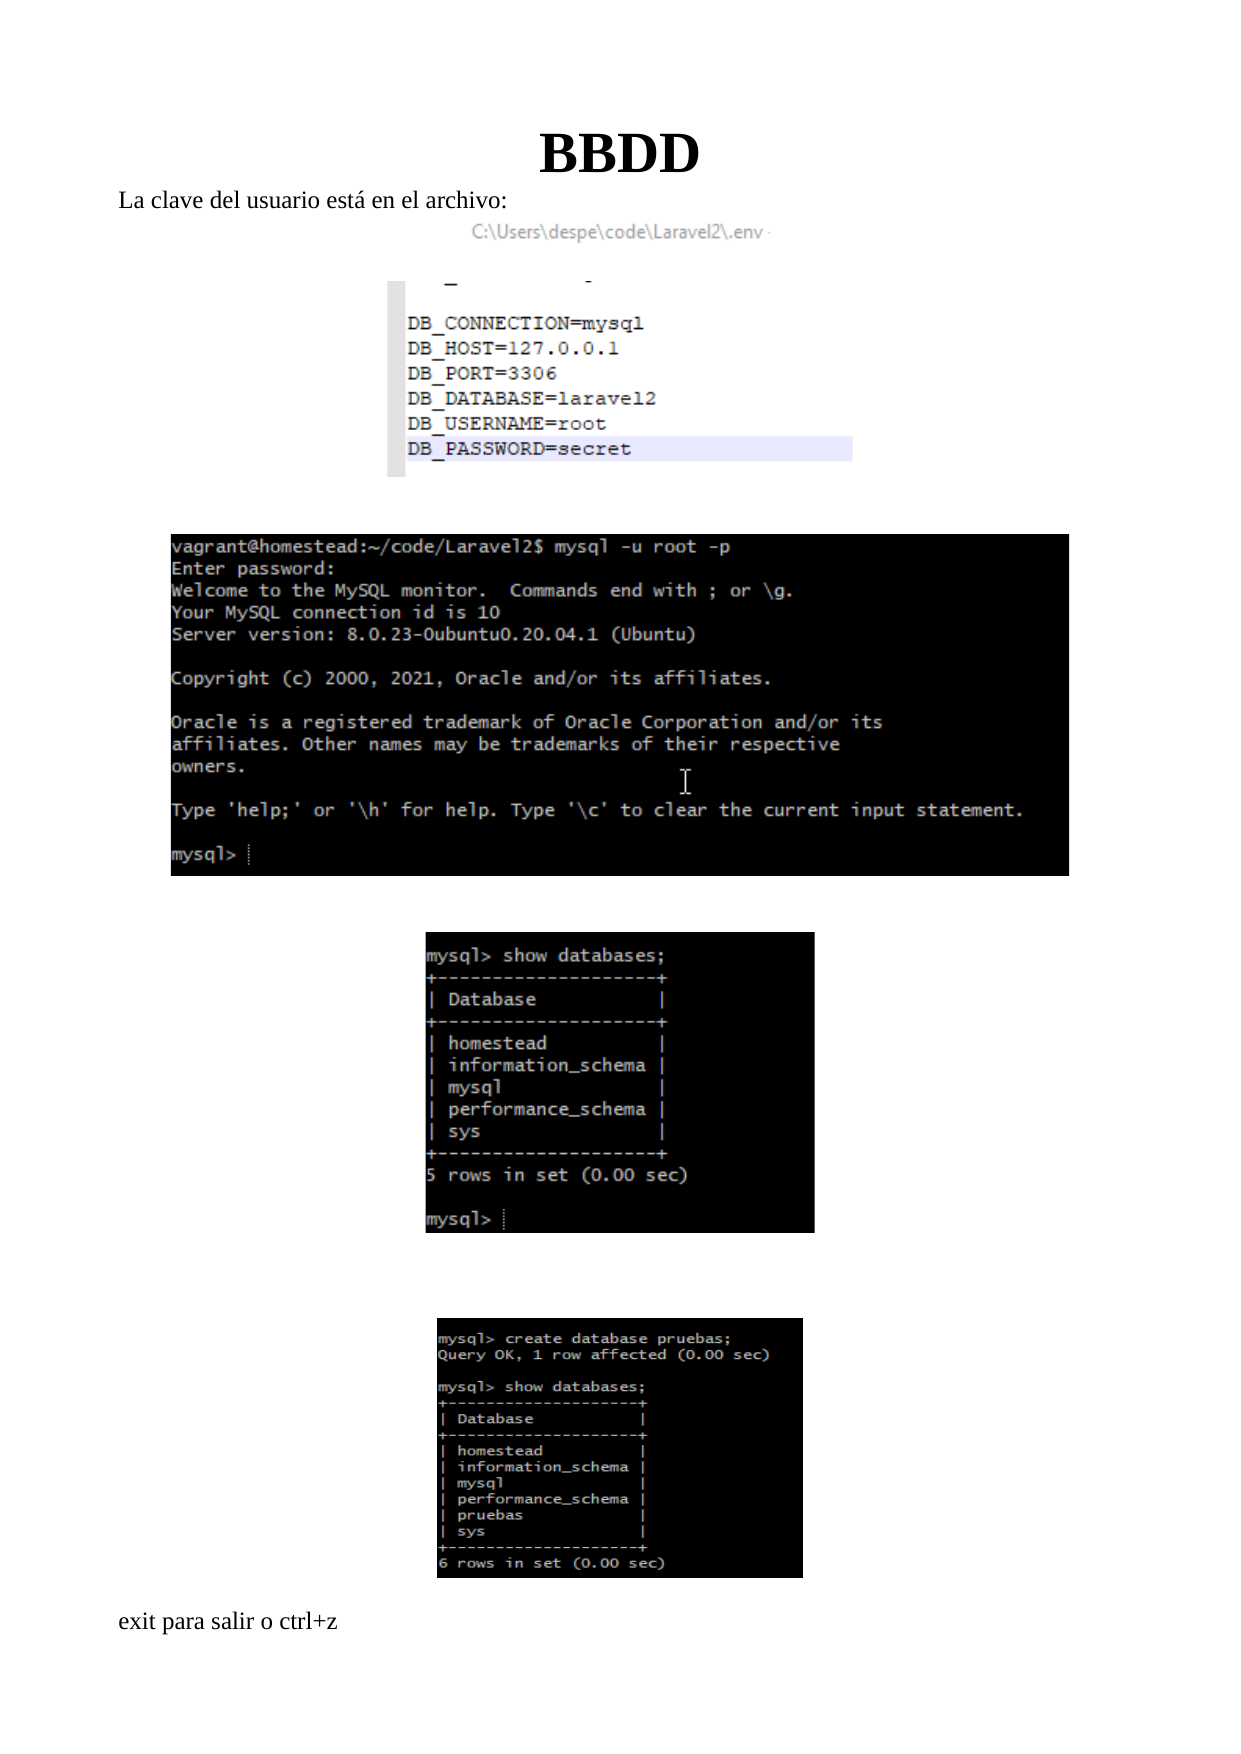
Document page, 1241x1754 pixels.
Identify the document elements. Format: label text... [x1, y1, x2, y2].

picture [170, 534, 1070, 876]
picture [425, 932, 815, 1233]
picture [437, 1318, 803, 1578]
text BBDD [118, 118, 1122, 185]
text La clave del usuario está en el archivo: [118, 185, 1122, 214]
picture [387, 281, 853, 477]
text exit para salir o ctrl+z [118, 1606, 1122, 1635]
picture [470, 213, 770, 253]
